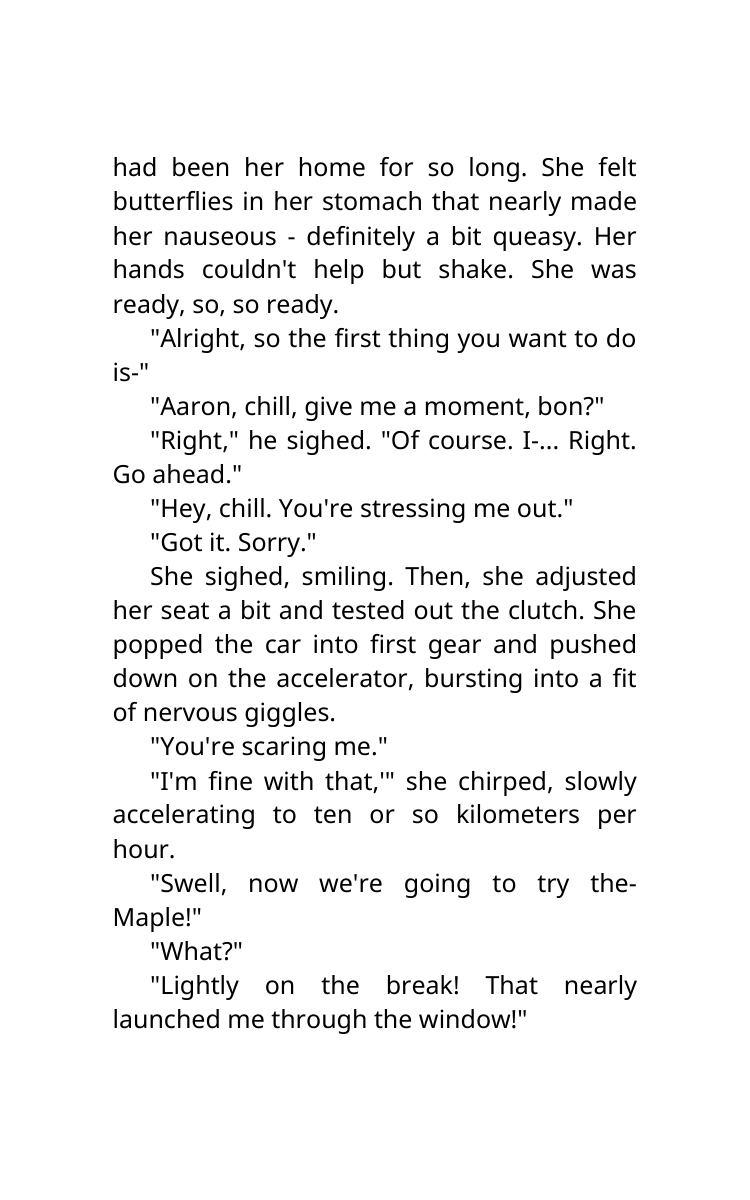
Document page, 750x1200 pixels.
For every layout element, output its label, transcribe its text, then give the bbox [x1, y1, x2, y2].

text She sighed, smiling. Then, she adjusted her seat a bit and tested out the clutch. She popped the car into first gear and pushed down on the accelerator, bursting into a fit of nervous giggles. [112, 559, 637, 729]
text "Aaron, chill, give me a moment, bon?" [112, 388, 637, 422]
text "Got it. Sorry." [112, 525, 637, 559]
text "Lightly on the break! That nearly launched me through the window!" [112, 967, 637, 1036]
text "What?" [112, 933, 637, 967]
text had been her home for so long. She felt butterflies in her stomach that nearly made her nauseous - definitely a bit queasy. Her hands couldn't help but shake. She was ready, so, so ready. [112, 150, 637, 320]
text "You're scaring me." [112, 729, 637, 763]
text "Swell, now we're going to try the- Maple!" [112, 865, 637, 933]
text "Hey, chill. You're stressing me out." [112, 491, 637, 525]
text "I'm fine with that,'" she chirped, slowly accelerating to ten or so kilometers per hour. [112, 763, 637, 865]
text "Right," he sighed. "Of course. I-... Right. Go ahead." [112, 422, 637, 491]
text "Alright, so the first thing you want to do is-" [112, 320, 637, 388]
